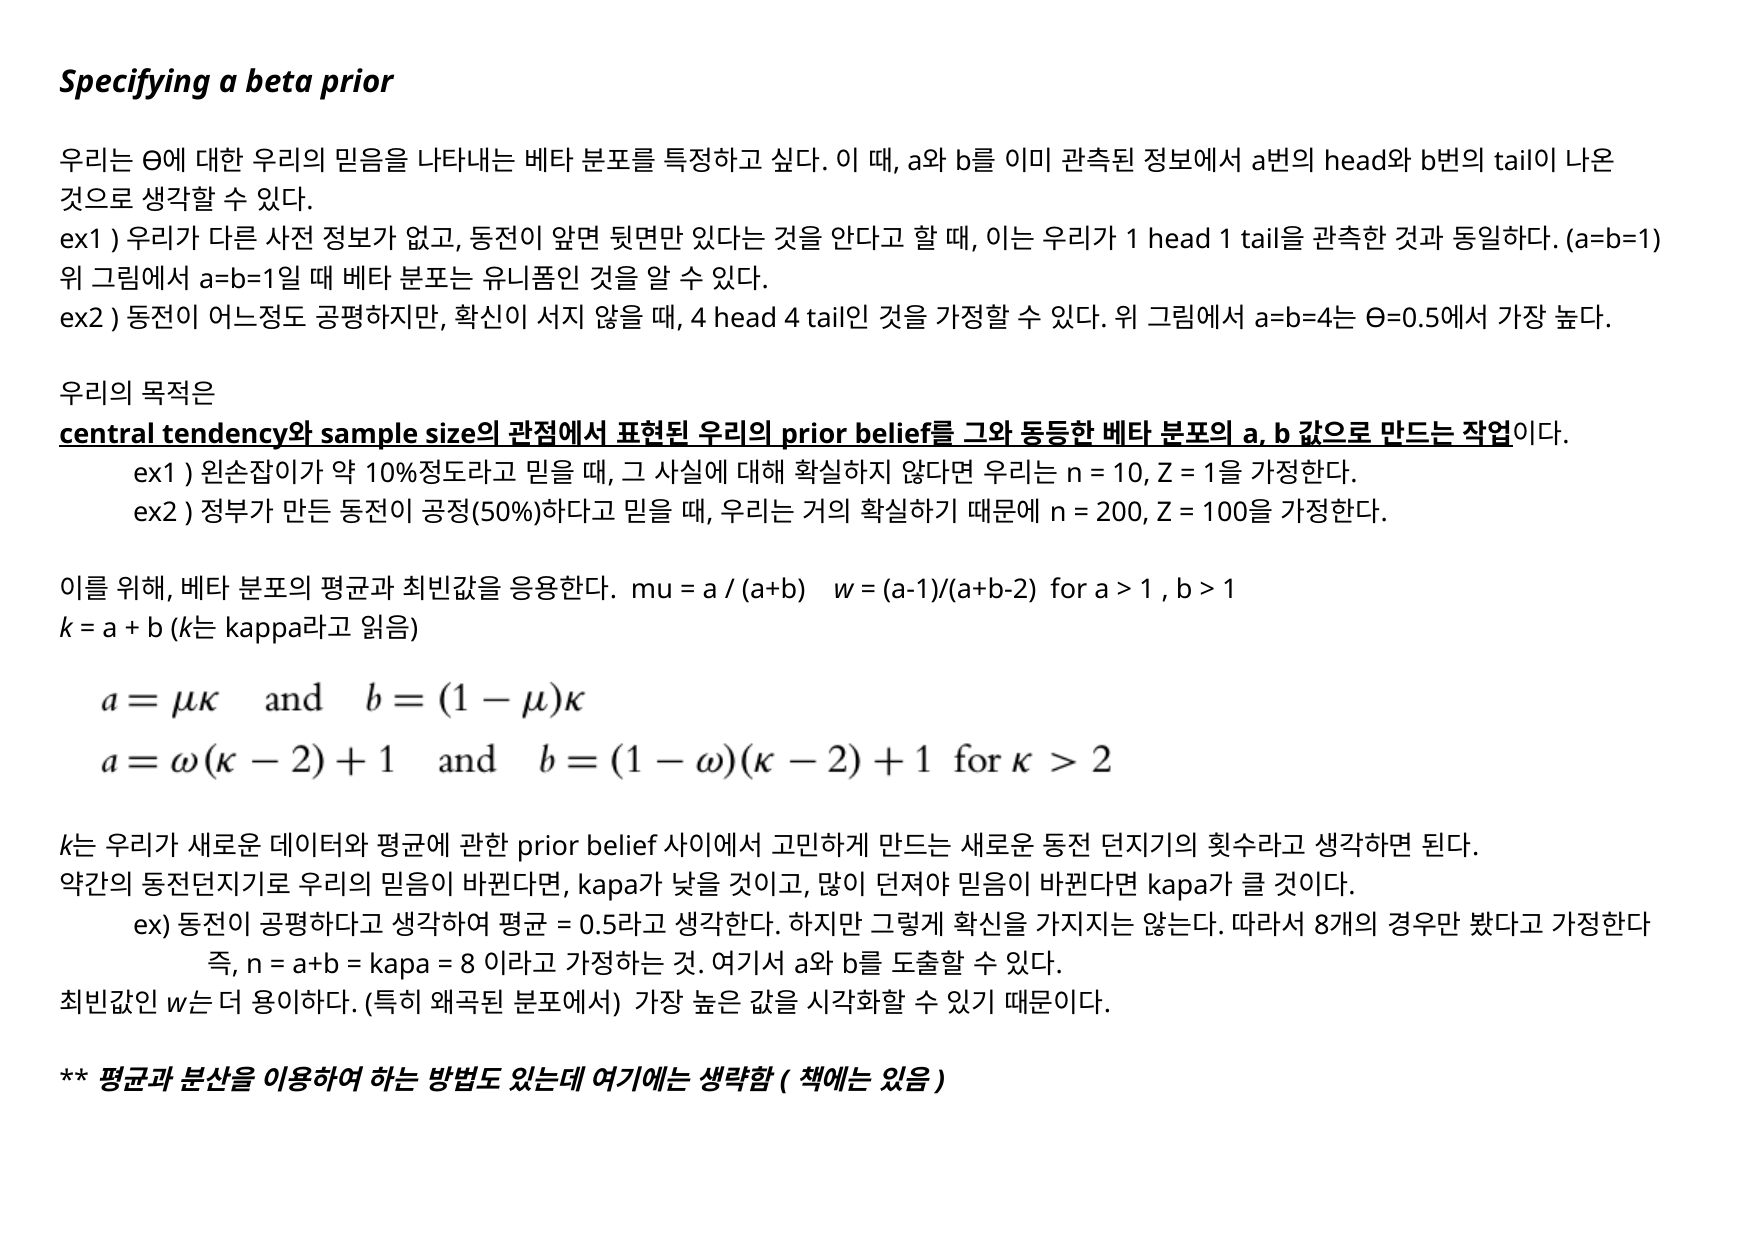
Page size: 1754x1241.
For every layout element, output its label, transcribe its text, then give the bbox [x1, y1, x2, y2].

text 최빈값인 w는 더 용이하다. (특히 왜곡된 분포에서) 가장 높은 값을 시각화할 수 있기 때문이다. [59, 981, 1695, 1021]
text ex1 ) 왼손잡이가 약 10%정도라고 믿을 때, 그 사실에 대해 확실하지 않다면 우리는 n = 10, Z = 1을 가정한다. [59, 451, 1695, 490]
text k = a + b (k는 kappa라고 읽음) [59, 606, 1695, 645]
text ** 평균과 분산을 이용하여 하는 방법도 있는데 여기에는 생략함 ( 책에는 있음 ) [59, 1058, 1695, 1097]
text Specifying a beta prior [59, 59, 1695, 102]
text 약간의 동전던지기로 우리의 믿음이 바뀐다면, kapa가 낮을 것이고, 많이 던져야 믿음이 바뀐다면 kapa가 클 것이다. [59, 863, 1695, 903]
text 이를 위해, 베타 분포의 평균과 최빈값을 응용한다. mu = a / (a+b) w = (a-1)/(a+b-2) for a > 1 , b > 1 [59, 567, 1695, 606]
text central tendency와 sample size의 관점에서 표현된 우리의 prior belief를 그와 동등한 베타 분포의 a, b 값으로 만드는 작업이다. [59, 412, 1695, 451]
text 우리의 목적은 [59, 372, 1695, 412]
text 즉, n = a+b = kapa = 8 이라고 가정하는 것. 여기서 a와 b를 도출할 수 있다. [59, 942, 1695, 981]
text ex2 ) 동전이 어느정도 공평하지만, 확신이 서지 않을 때, 4 head 4 tail인 것을 가정할 수 있다. 위 그림에서 a=b=4는 Ө=0.5에서 가장 높다. [59, 296, 1695, 335]
text k는 우리가 새로운 데이터와 평균에 관한 prior belief 사이에서 고민하게 만드는 새로운 동전 던지기의 횟수라고 생각하면 된다. [59, 824, 1695, 863]
text 위 그림에서 a=b=1일 때 베타 분포는 유니폼인 것을 알 수 있다. [59, 257, 1695, 296]
text ex) 동전이 공평하다고 생각하여 평균 = 0.5라고 생각한다. 하지만 그렇게 확신을 가지지는 않는다. 따라서 8개의 경우만 봤다고 가정한다 [59, 903, 1695, 942]
picture [71, 665, 1128, 791]
text ex2 ) 정부가 만든 동전이 공정(50%)하다고 믿을 때, 우리는 거의 확실하기 때문에 n = 200, Z = 100을 가정한다. [59, 490, 1695, 530]
text 우리는 Ө에 대한 우리의 믿음을 나타내는 베타 분포를 특정하고 싶다. 이 때, a와 b를 이미 관측된 정보에서 a번의 head와 b번의 tail이 나온 것으로 생각할 수 있다. [59, 138, 1695, 217]
text ex1 ) 우리가 다른 사전 정보가 없고, 동전이 앞면 뒷면만 있다는 것을 안다고 할 때, 이는 우리가 1 head 1 tail을 관측한 것과 동일하다. (a=b=1) [59, 217, 1695, 257]
